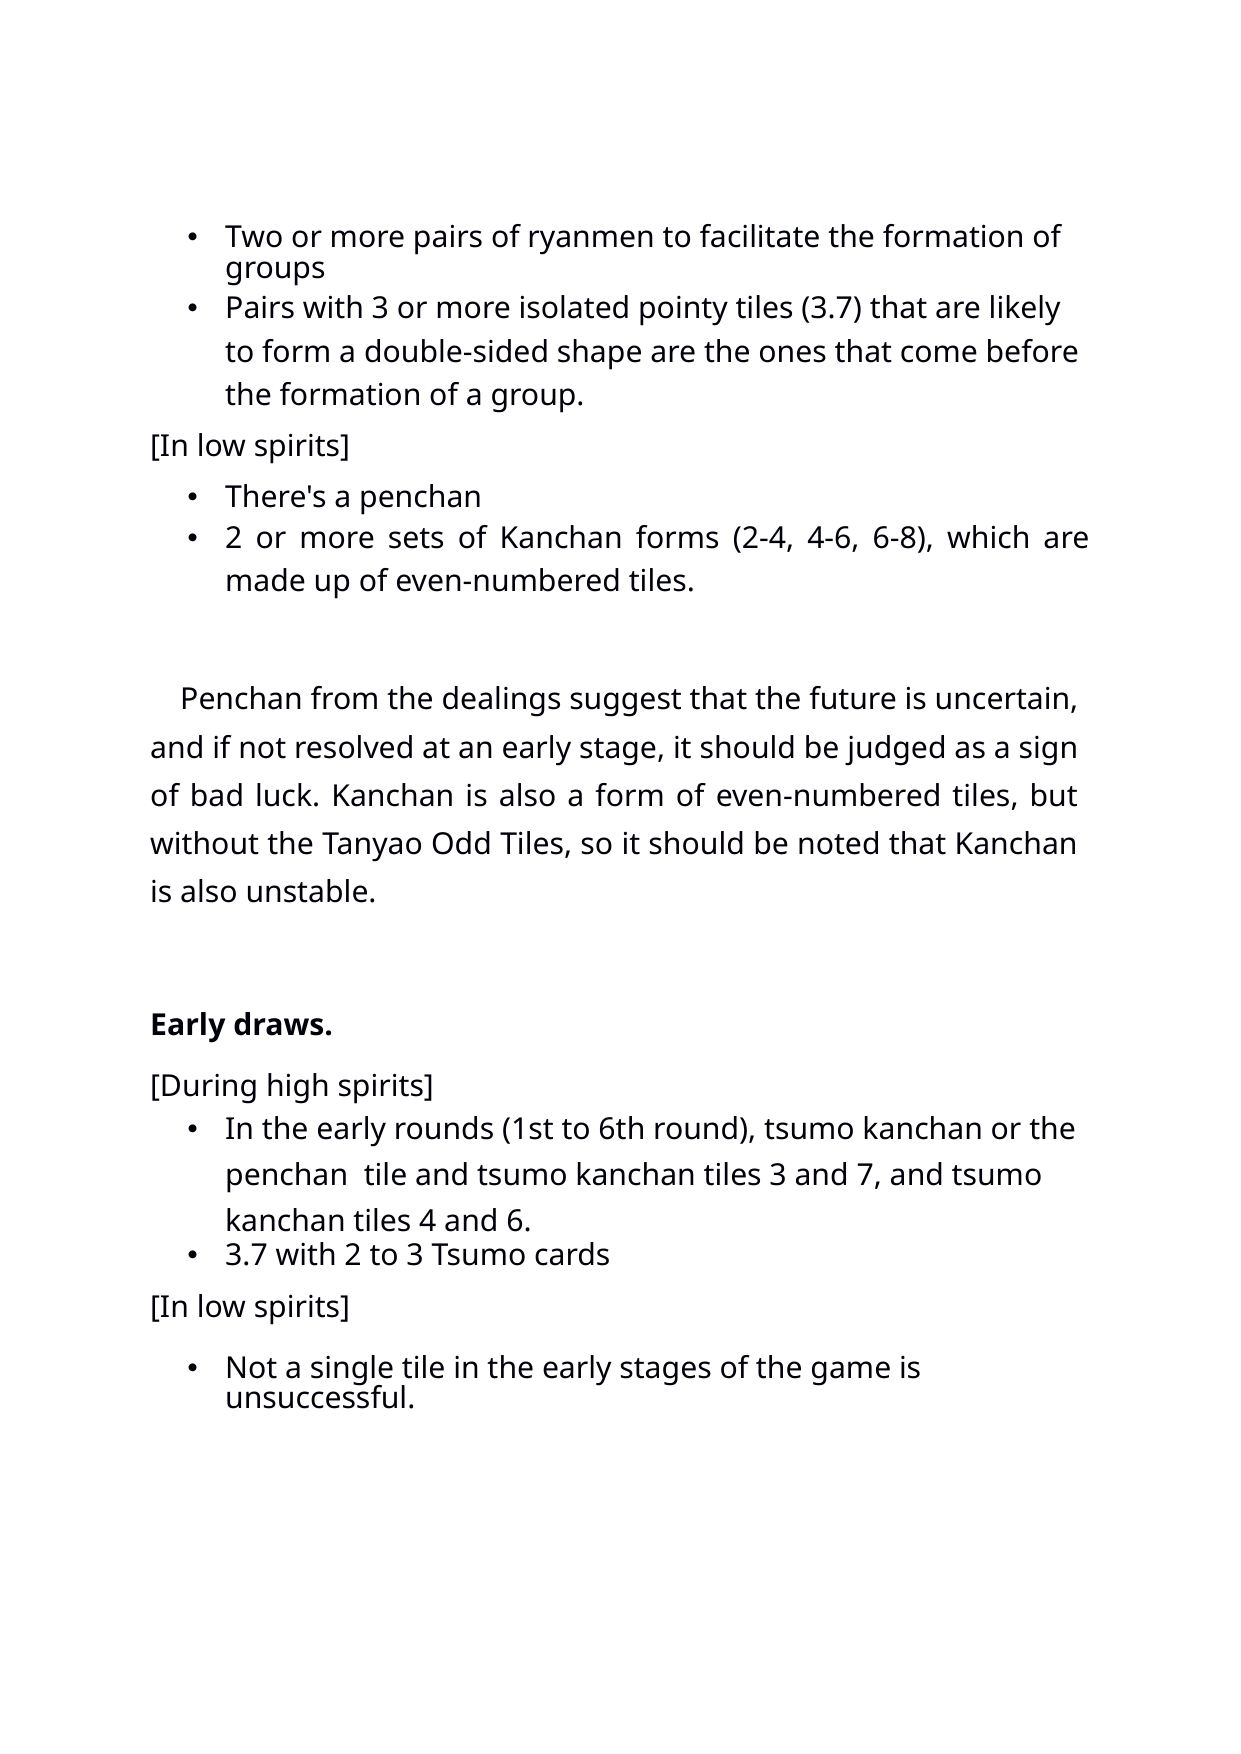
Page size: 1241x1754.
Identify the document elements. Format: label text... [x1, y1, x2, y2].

list Pairs with 3 or more isolated pointy tiles (3.7) that are likely to form a double-sided shape are the ones that come before the formation of a group. [187, 284, 1090, 414]
text [During high spirits] [150, 1072, 1090, 1102]
text [In low spirits] [150, 433, 1090, 463]
list In the early rounds (1st to 6th round), tsumo kanchan or the penchan tile and tsumo kanchan tiles 3 and 7, and tsumo kanchan tiles 4 and 6. [187, 1102, 1090, 1241]
text Early draws. [150, 1011, 1090, 1041]
list Not a single tile in the early stages of the game is unsuccessful. [187, 1354, 1090, 1415]
list 3.7 with 2 to 3 Tsumo cards [187, 1241, 1090, 1271]
text Penchan from the dealings suggest that the future is uncertain, and if not resolved at an early stage, it should be judged as a sign of bad luck. Kanchan is also a form of even-numbered tiles, but without the Tanyao Odd Tiles, so it should be noted that Kanchan is also unstable. [150, 671, 1079, 912]
list Two or more pairs of ryanmen to facilitate the formation of groups [187, 224, 1090, 284]
text [In low spirits] [150, 1294, 1090, 1324]
list 2 or more sets of Kanchan forms (2-4, 4-6, 6-8), which are made up of even-numbered tiles. [187, 514, 1090, 601]
list There's a penchan [187, 484, 1090, 514]
